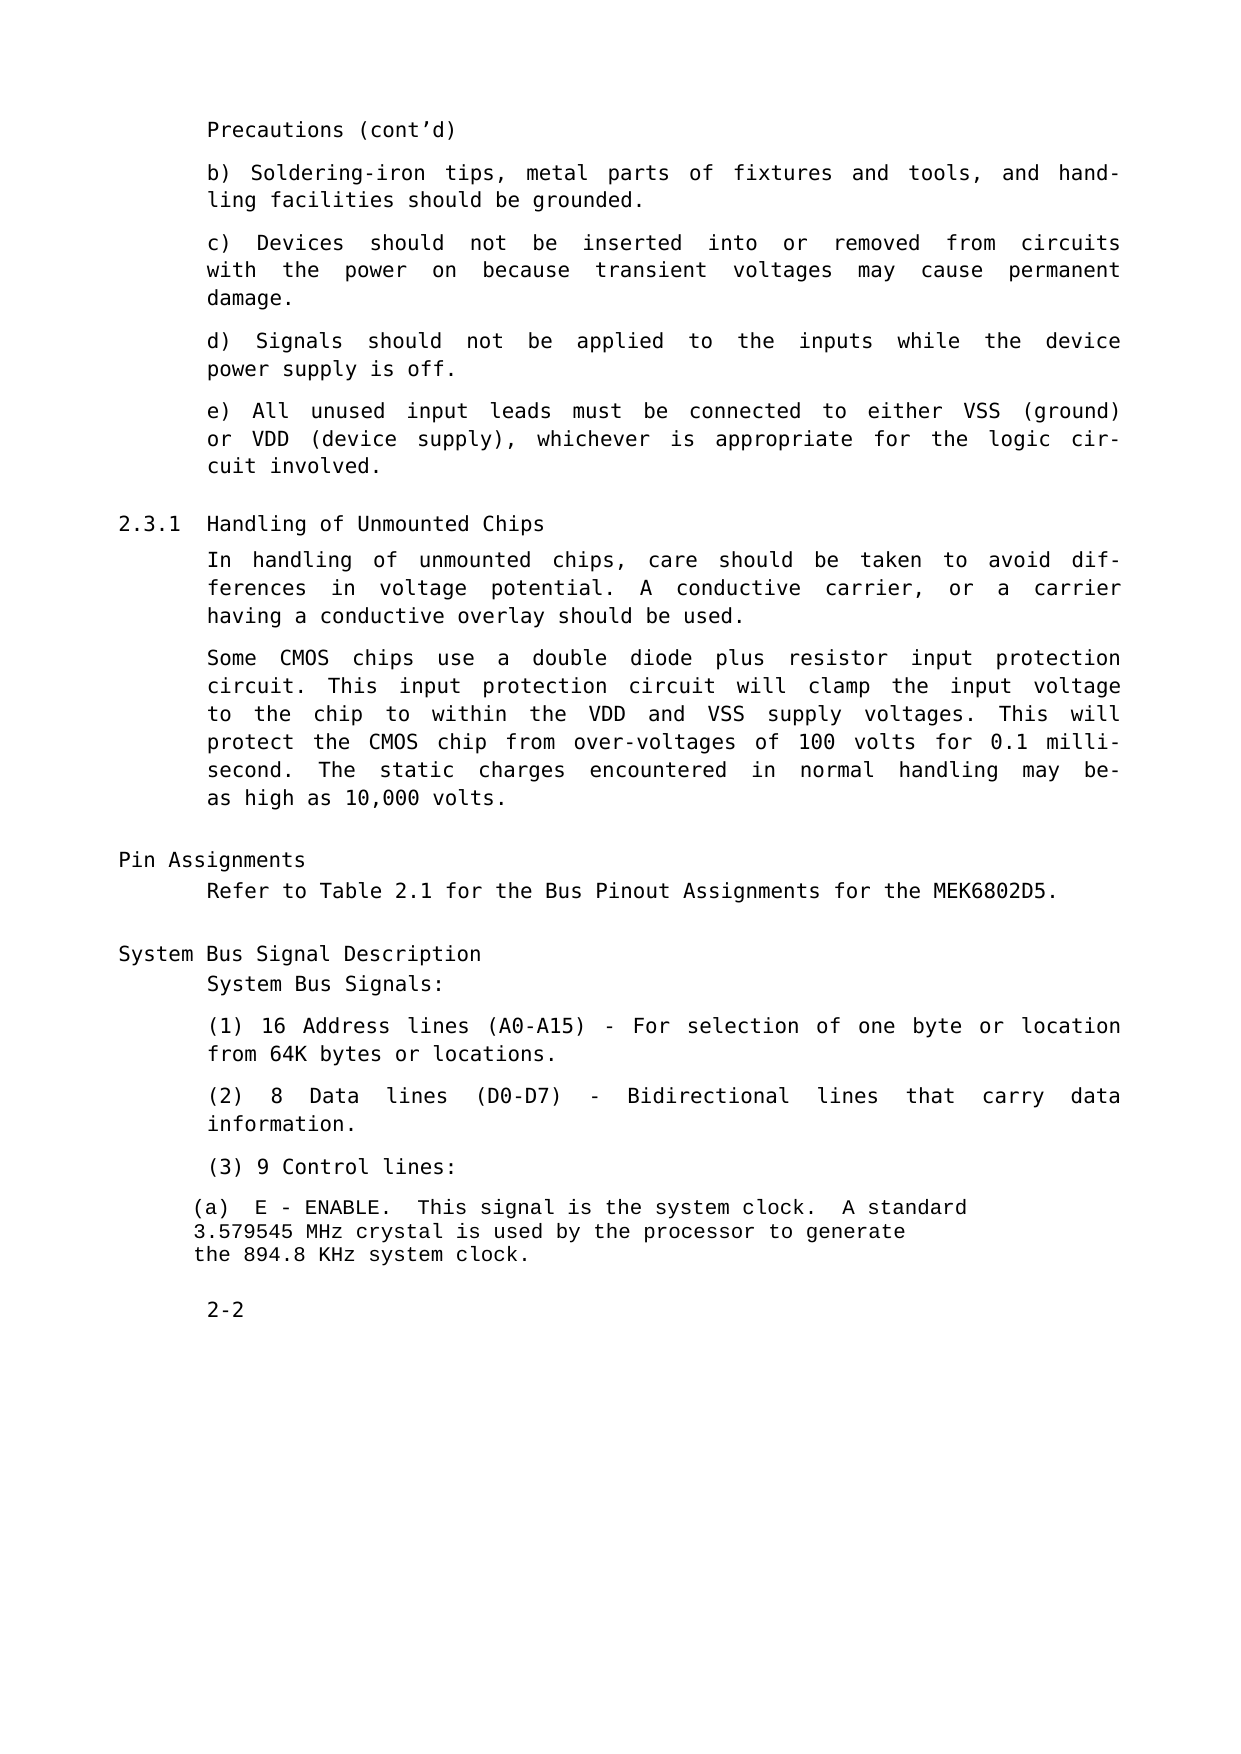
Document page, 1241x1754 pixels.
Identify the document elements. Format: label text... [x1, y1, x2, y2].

text 3.579545 MHz crystal is used by the processor to generate [118, 1221, 1122, 1244]
text Some CMOS chips use a double diode plus resistor input protection circuit. This input protection circuit will clamp the input voltage to the chip to within the VDD and VSS supply voltages. This will protect the CMOS chip from over-voltages of 100 volts for 0.1 milli- second. The static charges encountered in normal handling may be- as high as 10,000 volts. [207, 646, 1122, 810]
subtitle Handling of Unmounted Chips [118, 512, 1122, 536]
text c) Devices should not be inserted into or removed from circuits with the power on because transient voltages may cause permanent damage. [207, 231, 1122, 311]
text b) Soldering-iron tips, metal parts of fixtures and tools, and hand- ling facilities should be grounded. [207, 161, 1122, 213]
text Precautions (cont’d) [207, 118, 1122, 142]
text (2) 8 Data lines (D0-D7) - Bidirectional lines that carry data information. [207, 1084, 1122, 1137]
text d) Signals should not be applied to the inputs while the device power supply is off. [207, 329, 1122, 381]
subtitle Pin Assignments [0, 848, 1122, 873]
text Refer to Table 2.1 for the Bus Pinout Assignments for the MEK6802D5. [207, 879, 1122, 903]
text 2-2 [207, 1298, 1122, 1322]
text (a) E - ENABLE. This signal is the system clock. A standard [118, 1197, 1122, 1221]
text (3) 9 Control lines: [207, 1155, 1122, 1179]
text In handling of unmounted chips, care should be taken to avoid dif- ferences in voltage potential. A conductive carrier, or a carrier having a conductive overlay should be used. [207, 548, 1122, 628]
text e) All unused input leads must be connected to either VSS (ground) or VDD (device supply), whichever is appropriate for the logic cir- cuit involved. [207, 399, 1122, 479]
text System Bus Signals: [207, 972, 1122, 996]
text the 894.8 KHz system clock. [118, 1244, 1122, 1268]
text (1) 16 Address lines (A0-A15) - For selection of one byte or location from 64K bytes or locations. [207, 1014, 1122, 1066]
subtitle System Bus Signal Description [0, 942, 1122, 966]
